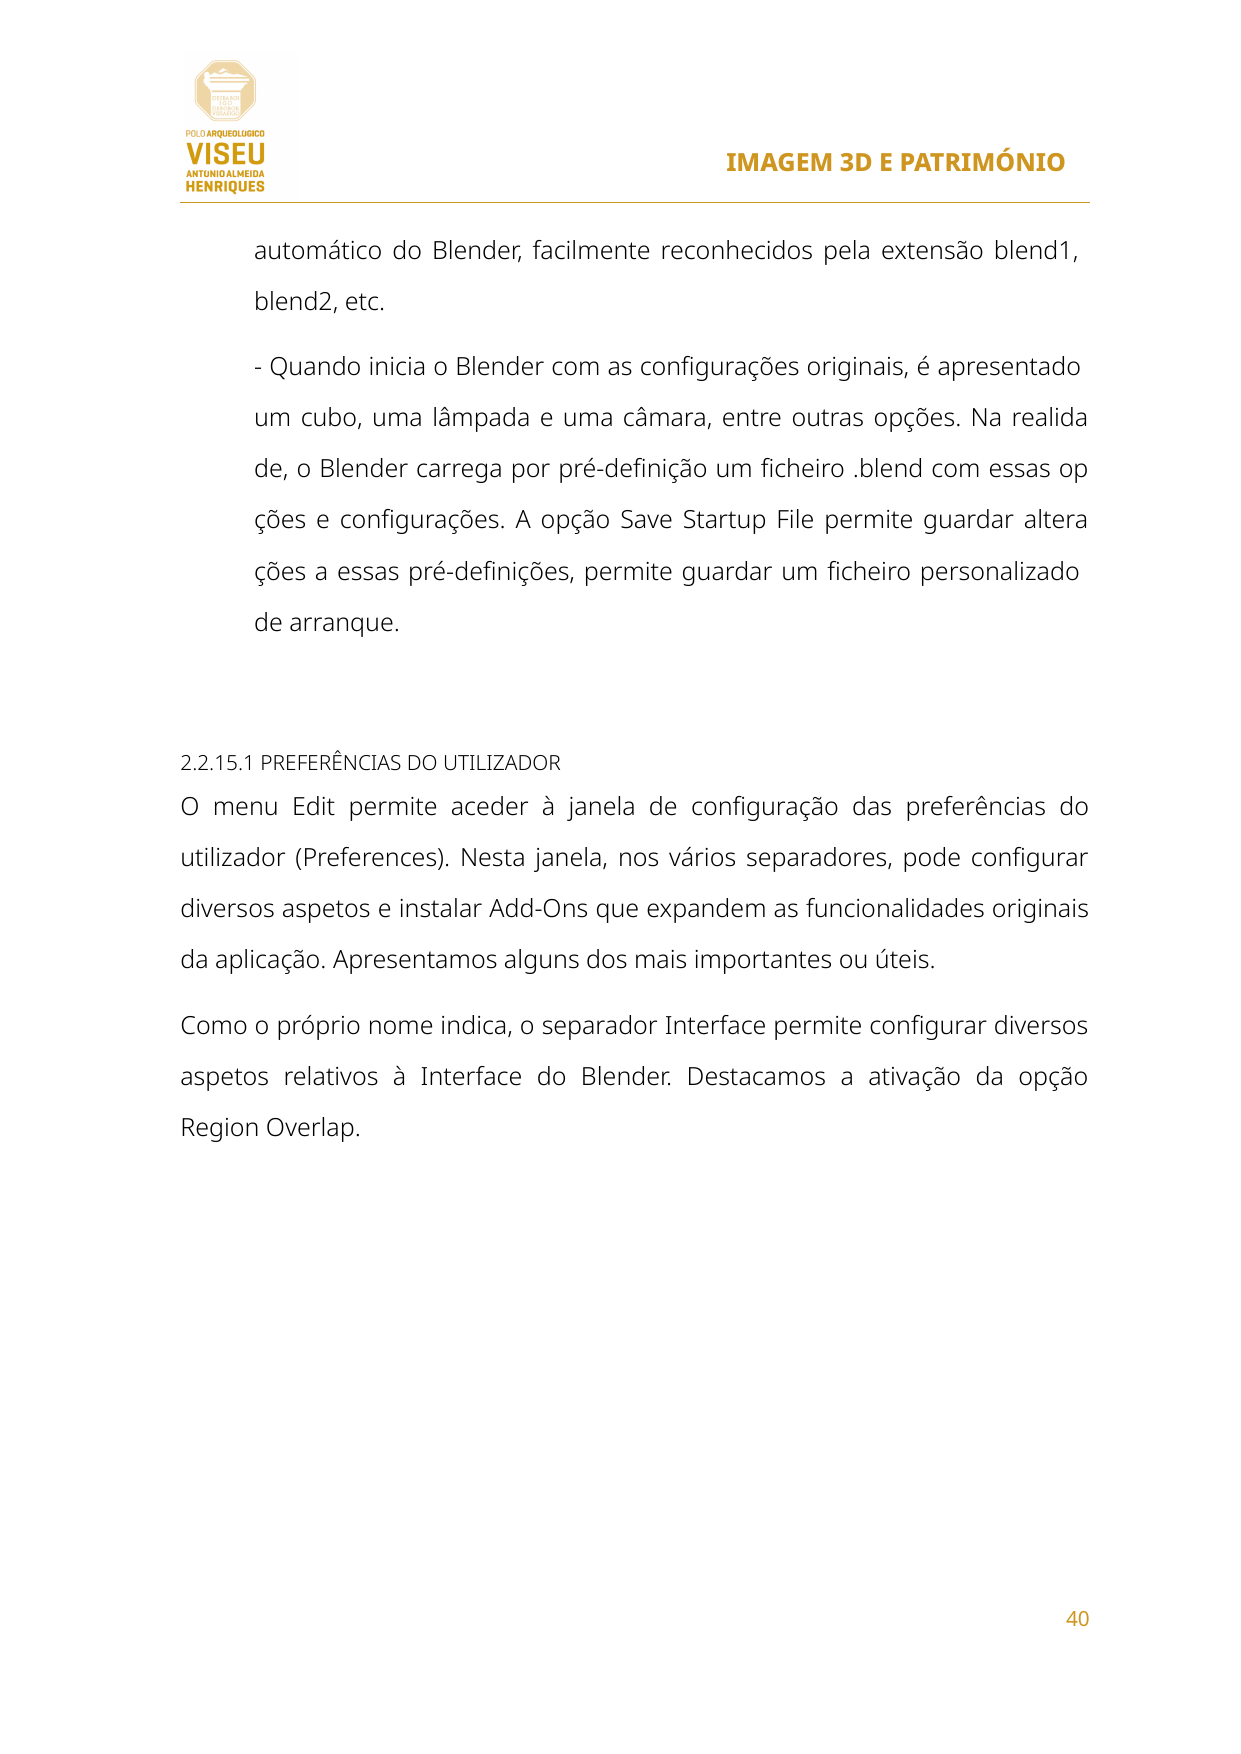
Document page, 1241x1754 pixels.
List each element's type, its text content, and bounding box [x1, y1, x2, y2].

text O menu Edit permite aceder à janela de configuração das preferências do utilizador (Preferences). Nesta janela, nos vários separadores, pode configurar diversos aspetos e instalar Add-Ons que expandem as funcionalidades originais da aplicação. Apresentamos alguns dos mais importantes ou úteis. [180, 789, 1090, 976]
text Como o próprio nome indica, o separador Interface permite configurar diversos aspetos relativos à Interface do Blender. Destacamos a ativação da opção Region Overlap. [180, 1008, 1090, 1144]
subtitle 2.2.15.1 Preferências do utilizador [180, 748, 1090, 776]
picture [183, 52, 299, 201]
text - Quando inicia o Blender com as configurações originais, é apresentado um cubo, uma lâmpada e uma câmara, entre outras opções. Na realida de, o Blender carrega por pré-definição um ficheiro .blend com essas op ções e configurações. A opção Save Startup File permite guardar altera ções a essas pré-definições, permite guardar um ficheiro personalizado de arranque. [180, 349, 1090, 638]
text automático do Blender, facilmente reconhecidos pela extensão blend1, blend2, etc. [180, 232, 1090, 317]
